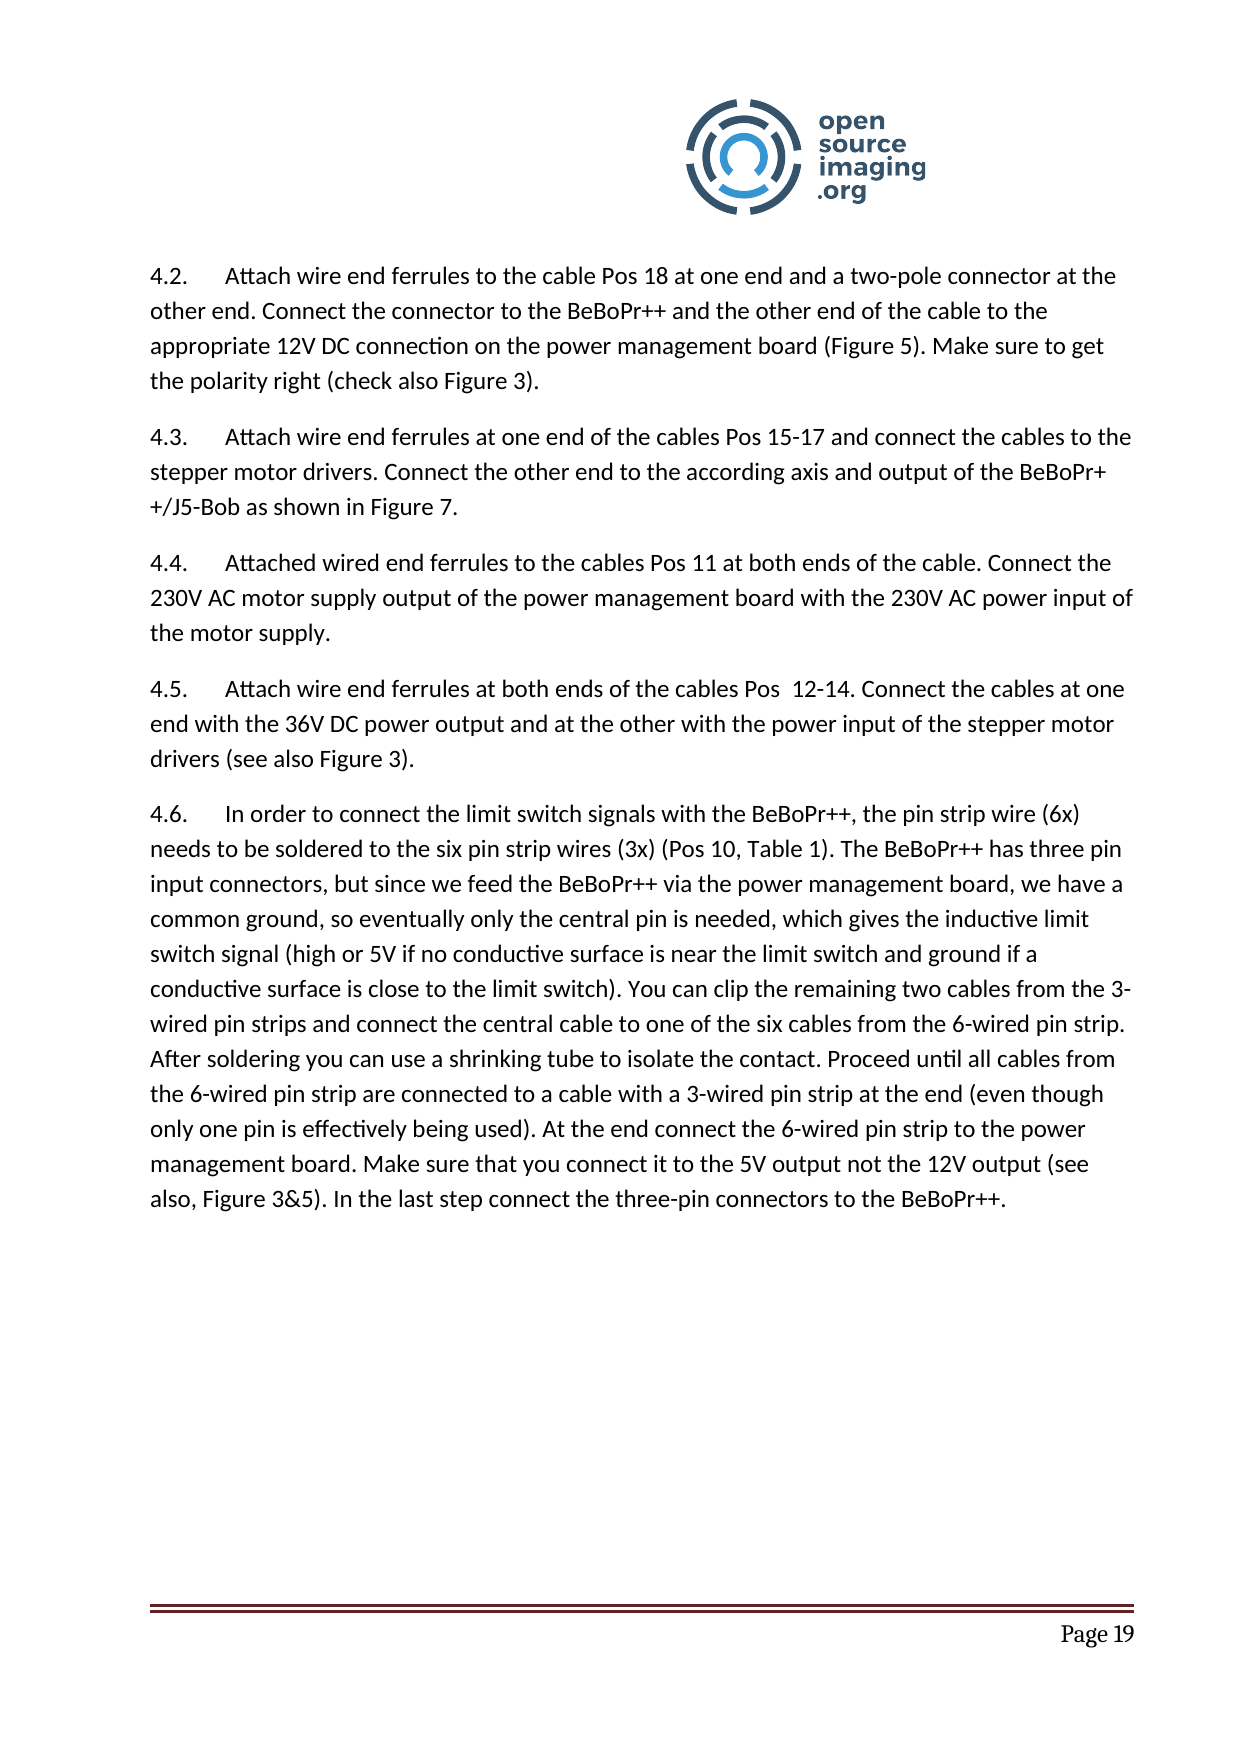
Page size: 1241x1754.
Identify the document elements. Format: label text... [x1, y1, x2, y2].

list Attach wire end ferrules to the cable Pos 18 at one end and a two-pole connector at the other end. Connect the connector to the BeBoPr++ and the other end of the cable to the appropriate 12V DC connection on the power management board (Figure 5). Make sure to get the polarity right (check also Figure 3). [150, 260, 1134, 396]
list Attached wired end ferrules to the cables Pos 11 at both ends of the cable. Connect the 230V AC motor supply output of the power management board with the 230V AC power input of the motor supply. [150, 547, 1134, 647]
list In order to connect the limit switch signals with the BeBoPr++, the pin strip wire (6x) needs to be soldered to the six pin strip wires (3x) (Pos 10, Table 1). The BeBoPr++ has three pin input connectors, but since we feed the BeBoPr++ via the power management board, we have a common ground, so eventually only the central pin is needed, which gives the inductive limit switch signal (high or 5V if no conductive surface is near the limit switch and ground if a conductive surface is close to the limit switch). You can clip the remaining two cables from the 3-wired pin strips and connect the central cable to one of the six cables from the 6-wired pin strip. After soldering you can use a shrinking tube to isolate the contact. Proceed until all cables from the 6-wired pin strip are connected to a cable with a 3-wired pin strip at the end (even though only one pin is effectively being used). At the end connect the 6-wired pin strip to the power management board. Make sure that you connect it to the 5V output not the 12V output (see also, Figure 3&5). In the last step connect the three-pin connectors to the BeBoPr++. [150, 798, 1134, 1214]
list Attach wire end ferrules at both ends of the cables Pos 12-14. Connect the cables at one end with the 36V DC power output and at the other with the power input of the stepper motor drivers (see also Figure 3). [150, 673, 1134, 773]
list Attach wire end ferrules at one end of the cables Pos 15-17 and connect the cables to the stepper motor drivers. Connect the other end to the according axis and output of the BeBoPr++/J5-Bob as shown in Figure 7. [150, 421, 1134, 522]
